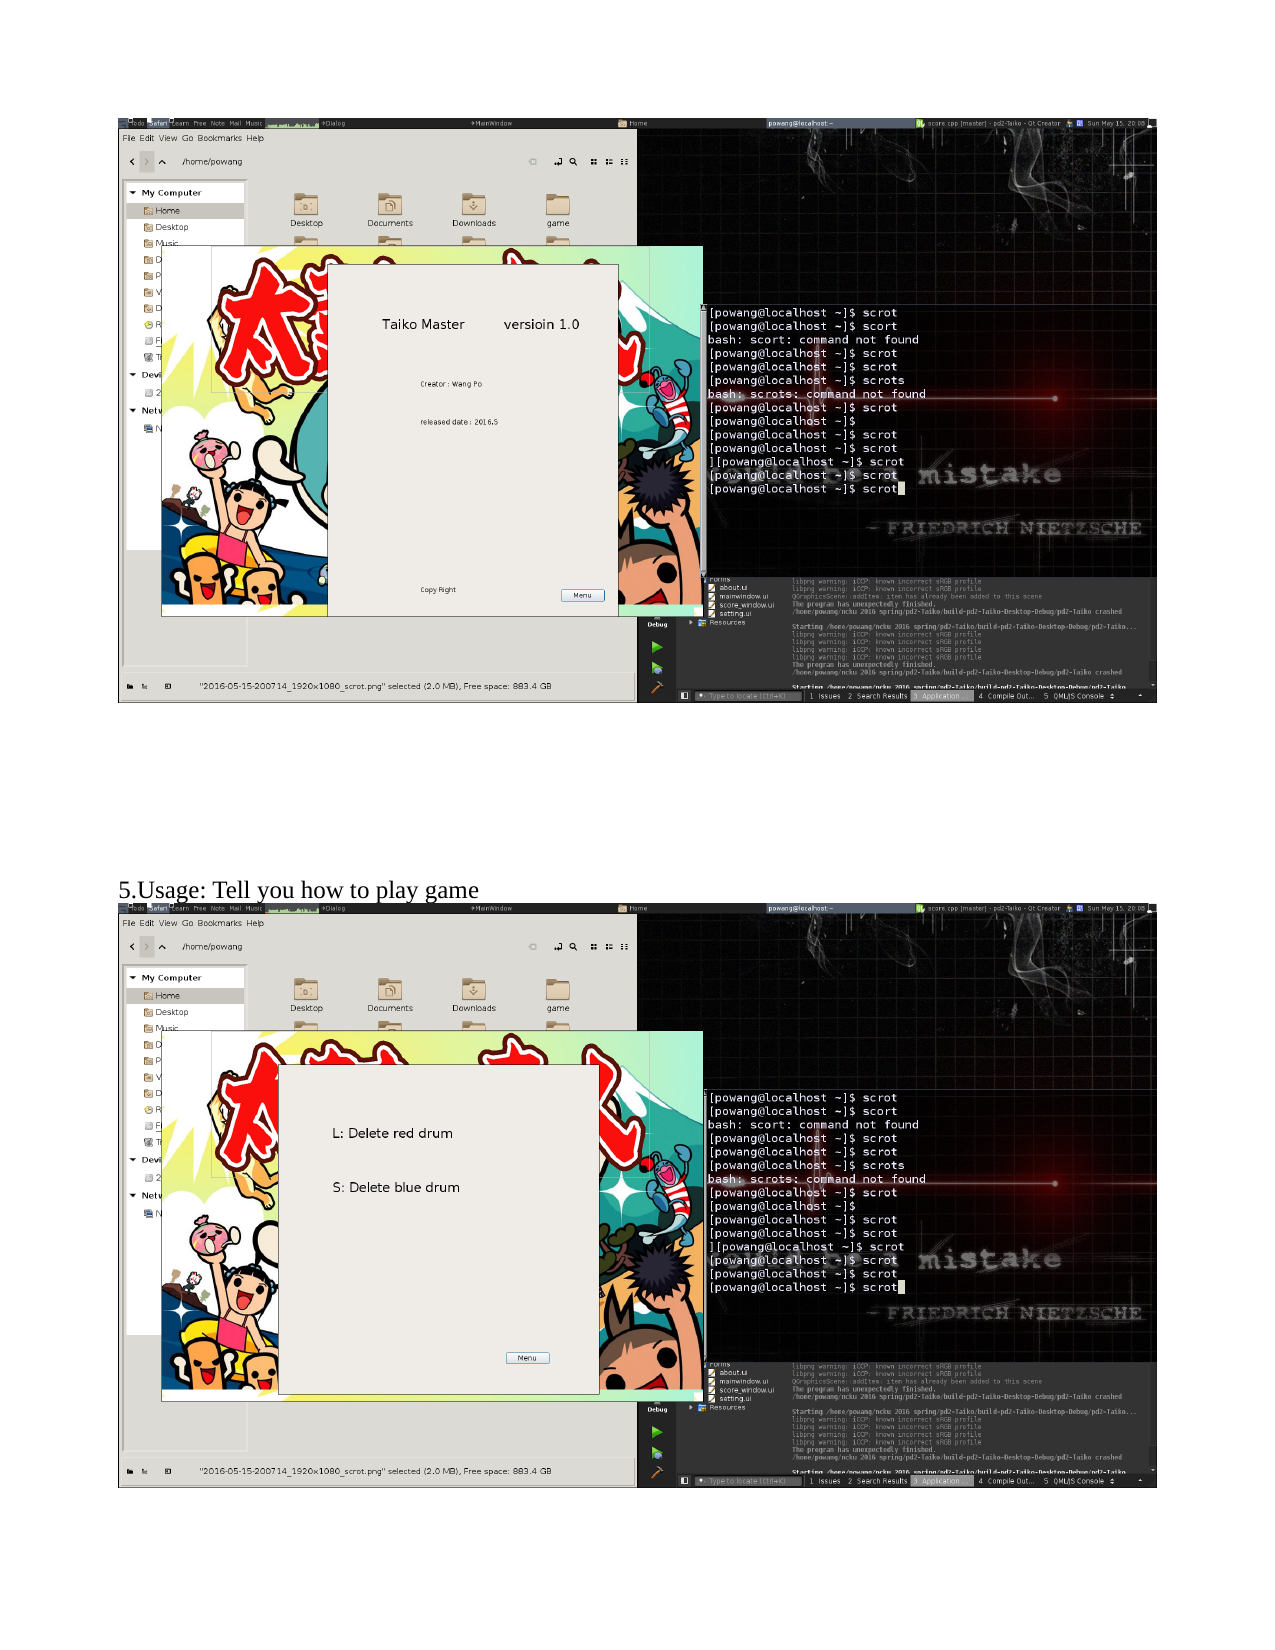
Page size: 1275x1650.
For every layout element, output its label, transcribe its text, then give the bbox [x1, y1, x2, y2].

picture [118, 903, 1157, 1488]
picture [118, 118, 1157, 703]
text 5.Usage: Tell you how to play game [118, 875, 1157, 903]
